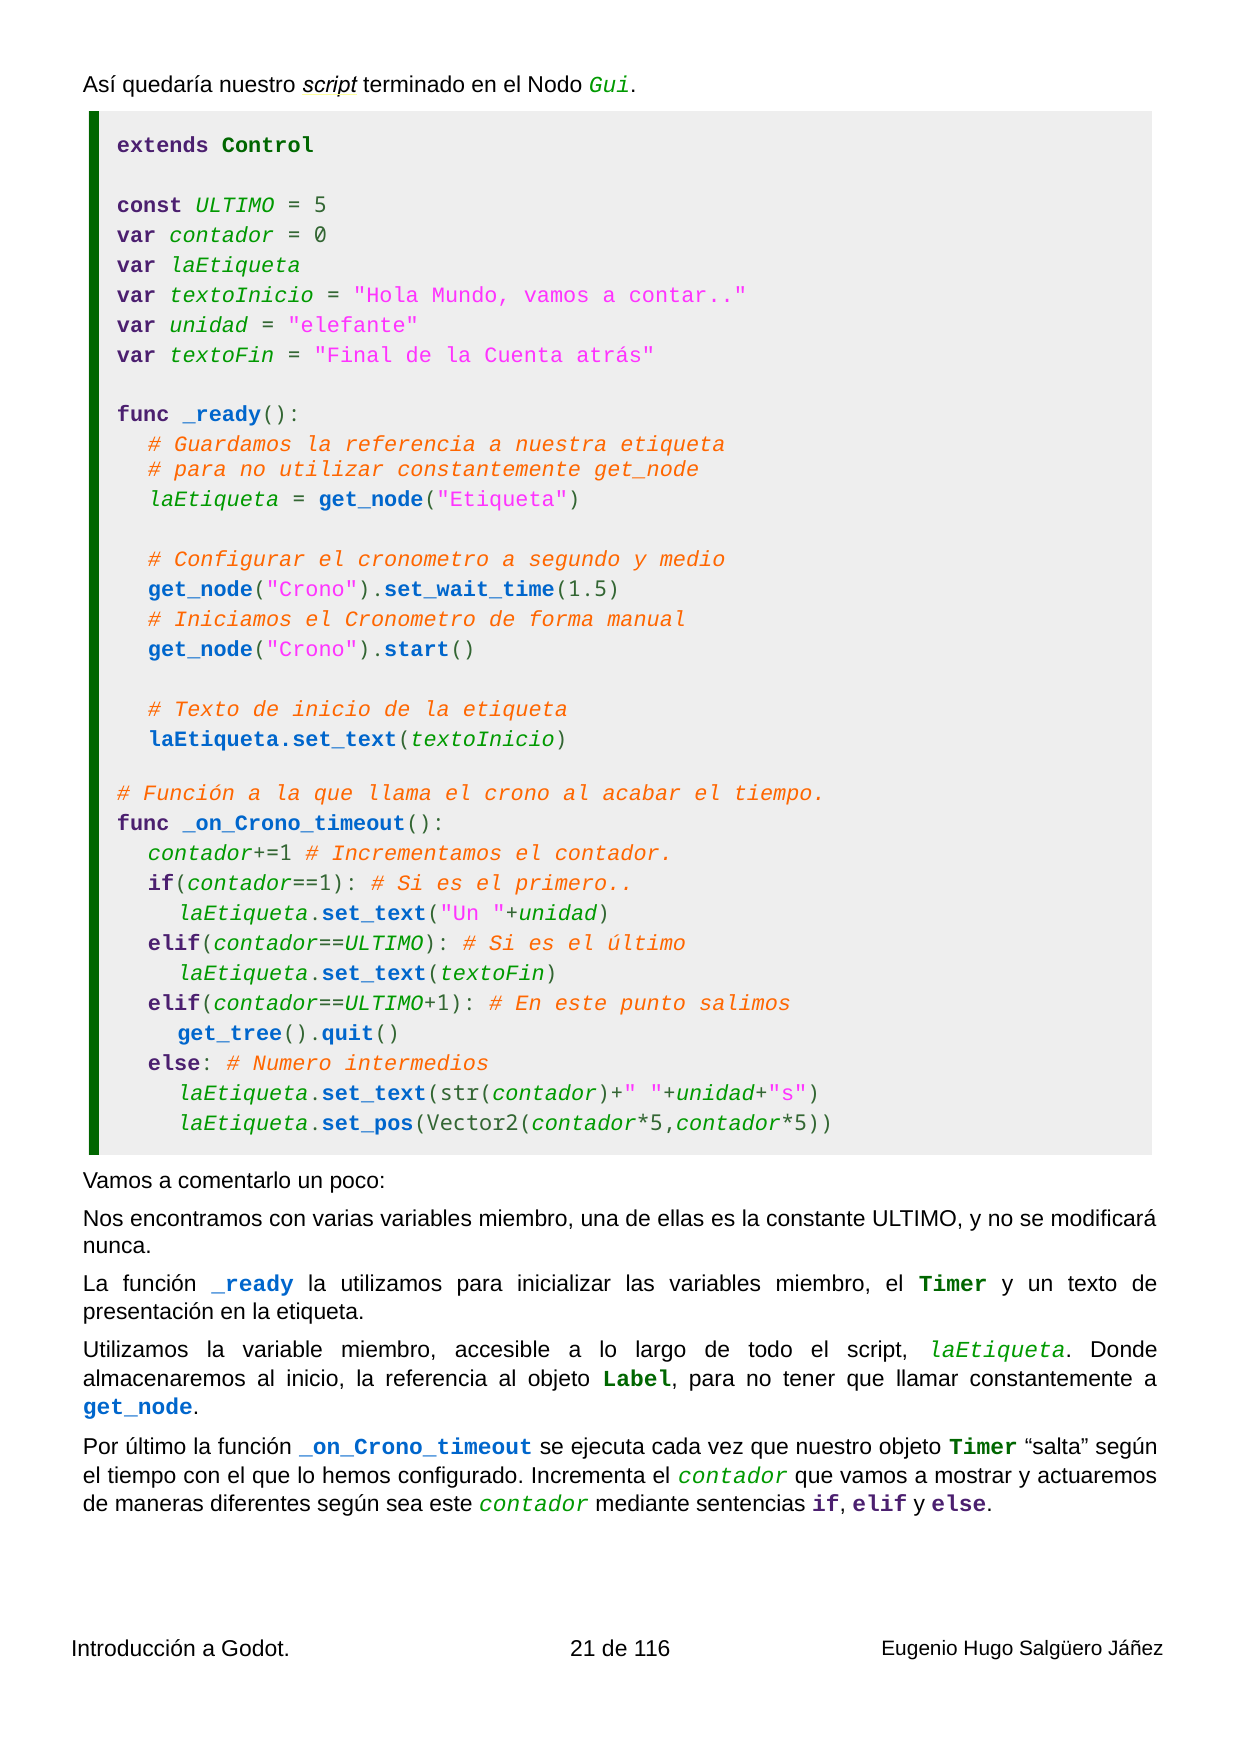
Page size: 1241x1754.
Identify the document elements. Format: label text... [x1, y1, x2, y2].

text # Texto de inicio de la etiqueta laEtiqueta.set_text(textoInicio) [99, 663, 1152, 783]
text Por último la función _on_Crono_timeout se ejecuta cada vez que nuestro objeto Timer “salta” según el tiempo con el que lo hemos configurado. Incrementa el contador que vamos a mostrar y actuaremos de maneras diferentes según sea este contador mediante sentencias if, elif y else. [83, 1433, 1158, 1518]
text Vamos a comentarlo un poco: [83, 1167, 1158, 1193]
text Así quedaría nuestro script terminado en el Nodo Gui. [83, 71, 1158, 99]
text Nos encontramos con varias variables miembro, una de ellas es la constante ULTIMO, y no se modificará nunca. [83, 1205, 1158, 1258]
text func _ready(): # Guardamos la referencia a nuestra etiqueta # para no utilizar constantemente get_node laEtiqueta = get_node("Etiqueta") [99, 398, 1152, 513]
text # Configurar el cronometro a segundo y medio get_node("Crono").set_wait_time(1.5) # Iniciamos el Cronometro de forma manual get_node("Crono").start() [99, 513, 1152, 663]
text La función _ready la utilizamos para inicializar las variables miembro, el Timer y un texto de presentación en la etiqueta. [83, 1270, 1158, 1324]
text func _on_Crono_timeout(): contador+=1 # Incrementamos el contador. if(contador==1): # Si es el primero.. laEtiqueta.set_text("Un "+unidad) elif(contador==ULTIMO): # Si es el último laEtiqueta.set_text(textoFin) elif(contador==ULTIMO+1): # En este punto salimos get_tree().quit() else: # Numero intermedios laEtiqueta.set_text(str(contador)+" "+unidad+"s") laEtiqueta.set_pos(Vector2(contador*5,contador*5)) [99, 807, 1152, 1155]
text # Función a la que llama el crono al acabar el tiempo. [99, 783, 1152, 807]
text extends Control const ULTIMO = 5 var contador = 0 var laEtiqueta var textoInicio = "Hola Mundo, vamos a contar.." var unidad = "elefante" var textoFin = "Final de la Cuenta atrás" [99, 111, 1152, 398]
text Utilizamos la variable miembro, accesible a lo largo de todo el script, laEtiqueta. Donde almacenaremos al inicio, la referencia al objeto Label, para no tener que llamar constantemente a get_node. [83, 1336, 1158, 1421]
